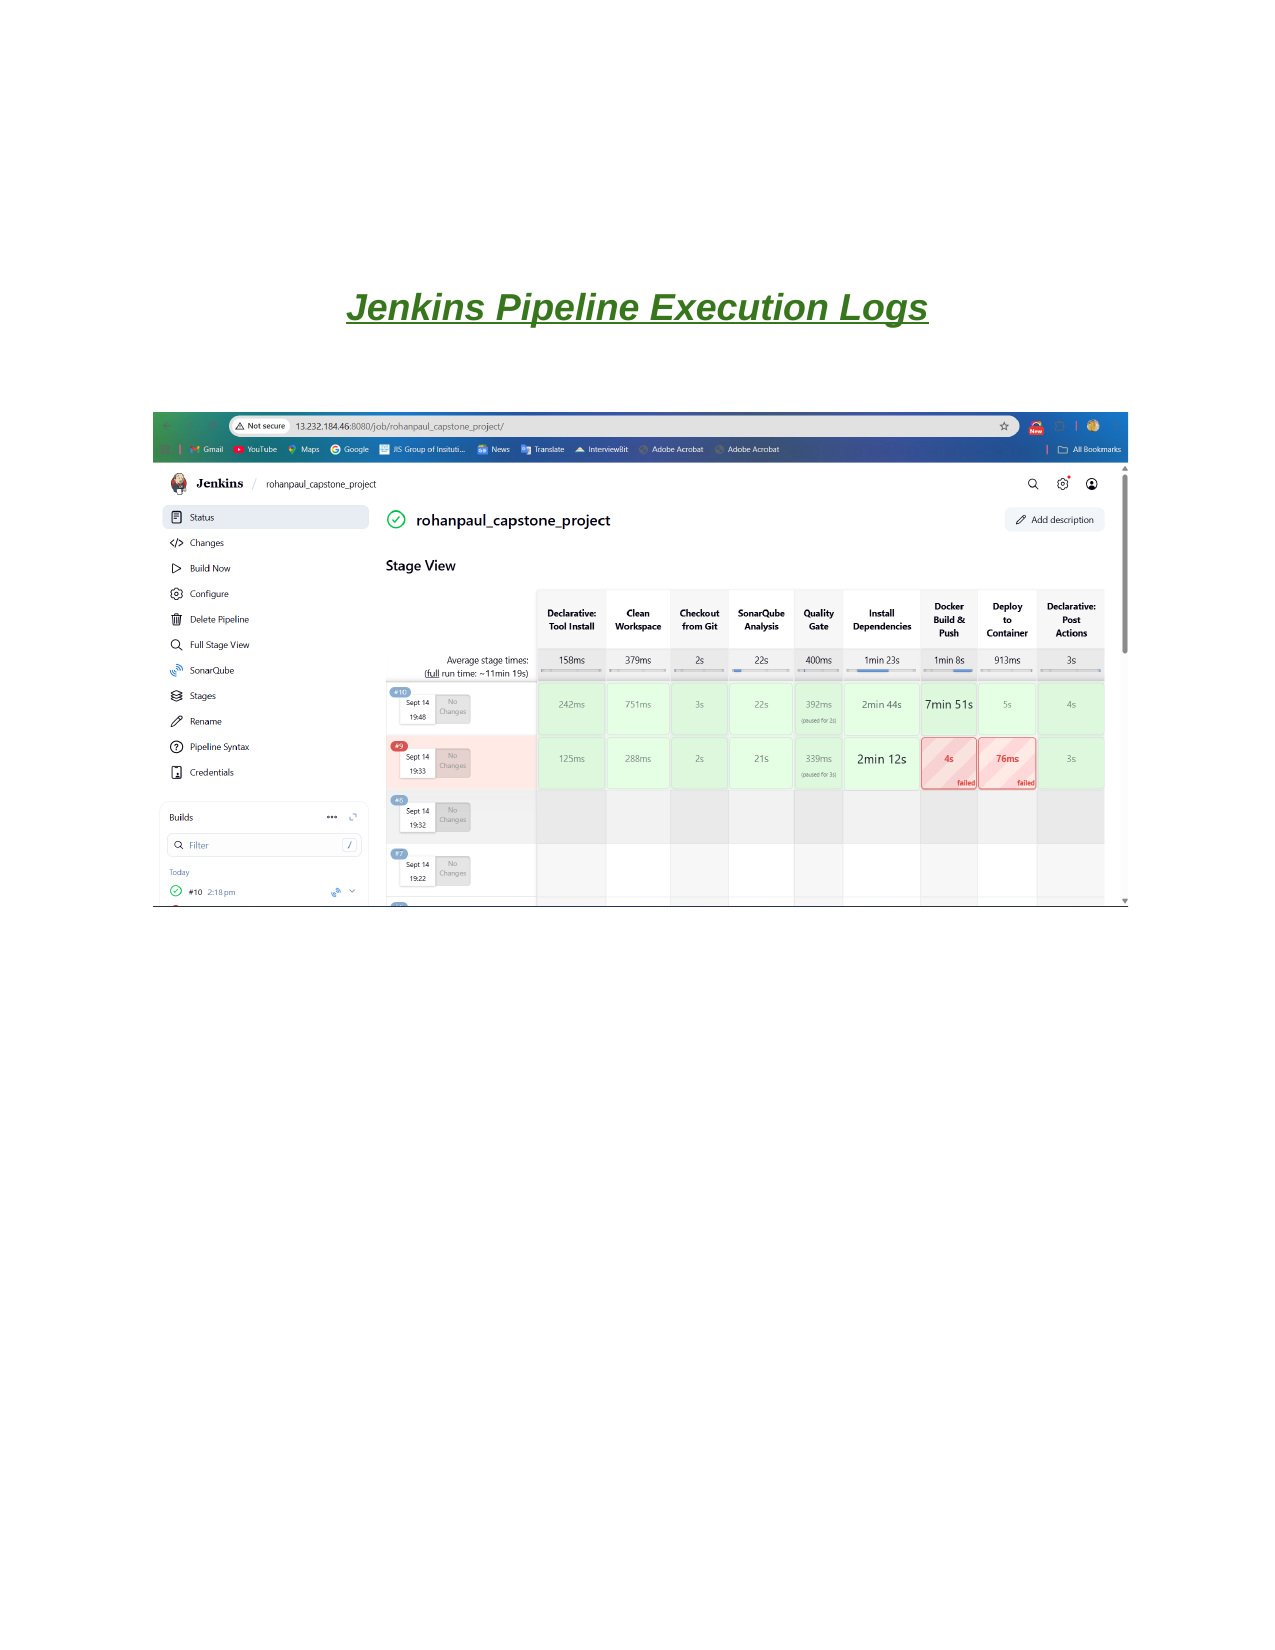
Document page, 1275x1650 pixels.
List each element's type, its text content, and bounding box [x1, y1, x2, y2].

text Jenkins Pipeline Execution Logs [150, 285, 1125, 328]
picture [153, 412, 1129, 907]
